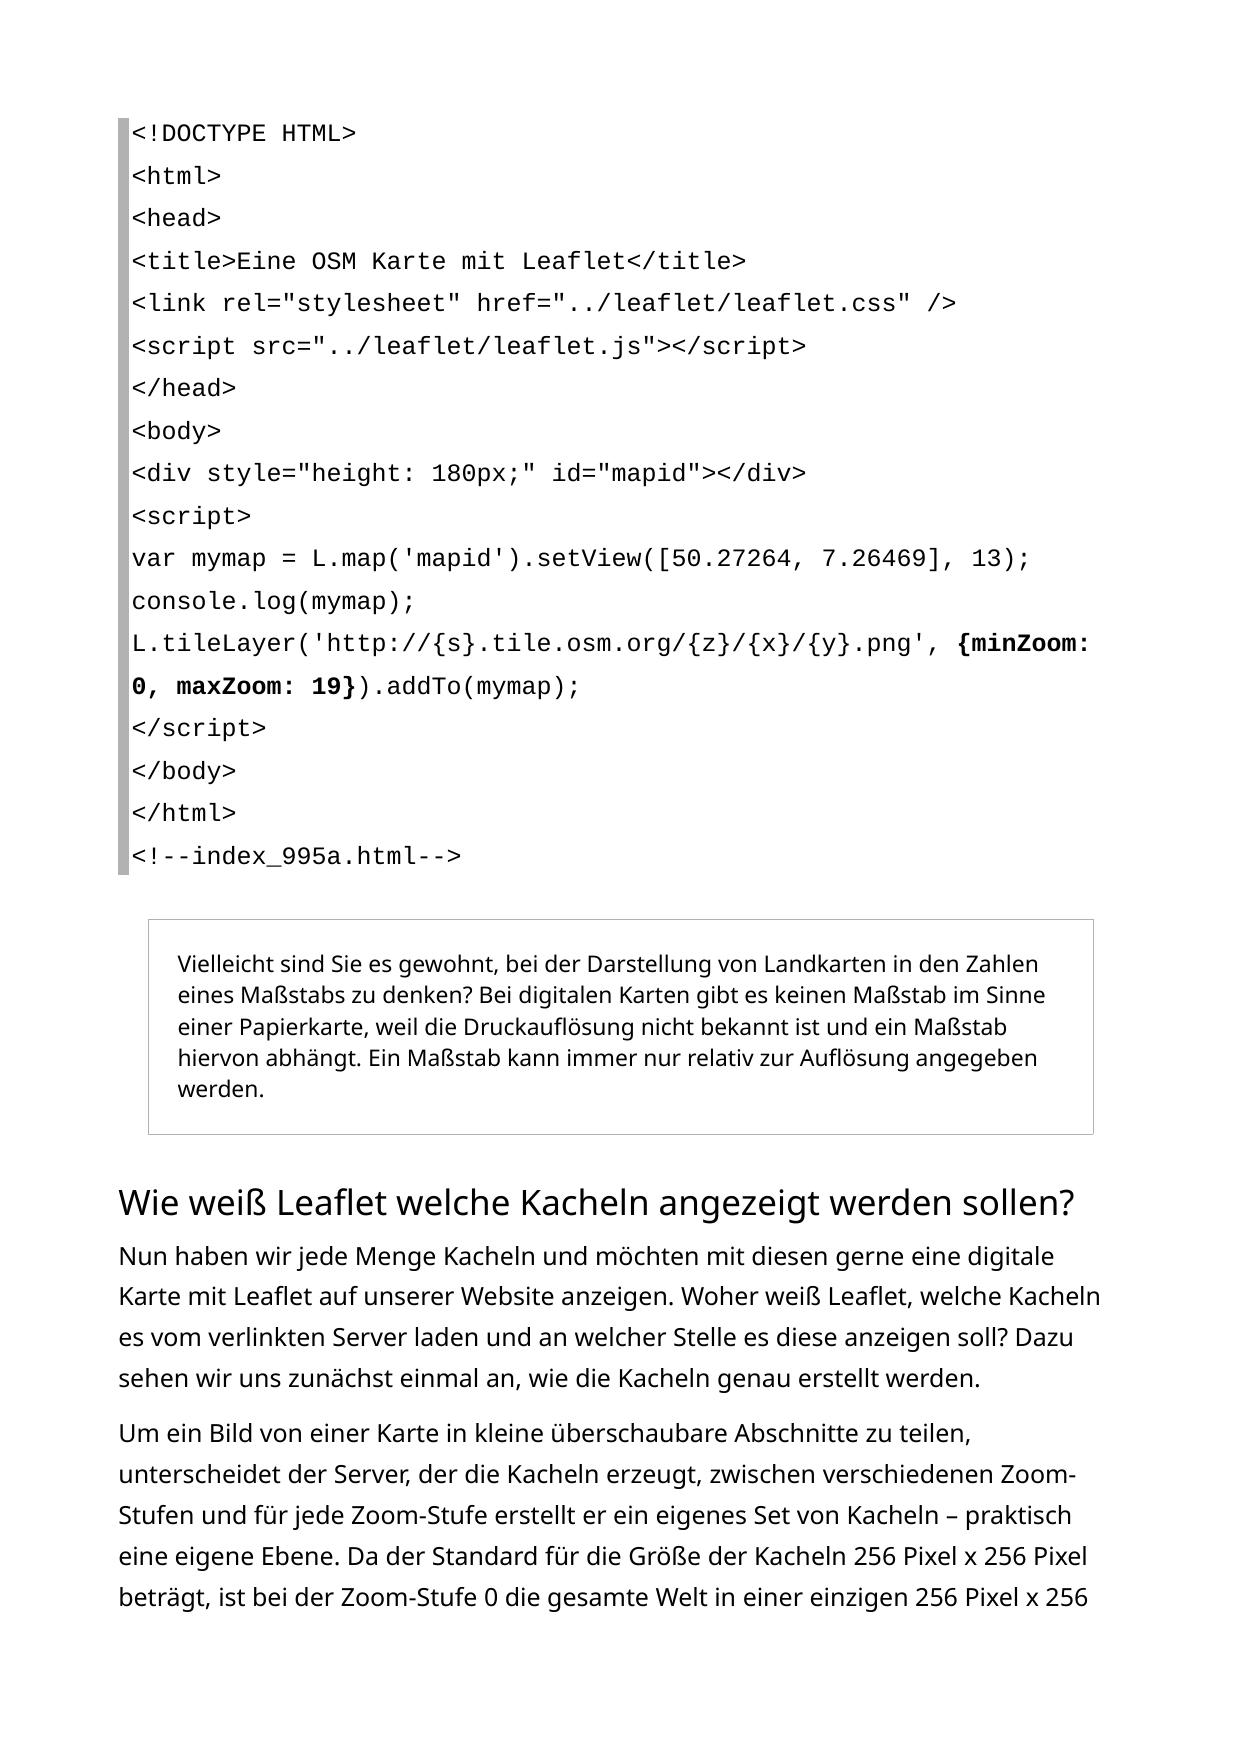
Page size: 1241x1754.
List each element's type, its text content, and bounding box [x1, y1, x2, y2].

text <script> [129, 501, 1122, 532]
text </head> [129, 373, 1122, 404]
text <head> [129, 203, 1122, 234]
text <div style="height: 180px;" id="mapid"></div> [129, 458, 1122, 489]
text <title>Eine OSM Karte mit Leaflet</title> [129, 246, 1122, 277]
subtitle Wie weiß Leaflet welche Kacheln angezeigt werden sollen? [118, 1178, 1122, 1226]
text var mymap = L.map('mapid').setView([50.27264, 7.26469], 13); [129, 543, 1122, 574]
text <link rel="stylesheet" href="../leaflet/leaflet.css" /> [129, 288, 1122, 319]
text <!--index_995a.html--> [129, 841, 1122, 875]
text Um ein Bild von einer Karte in kleine überschaubare Abschnitte zu teilen, unterscheidet der Server, der die Kacheln erzeugt, zwischen verschiedenen Zoom-Stufen und für jede Zoom-Stufe erstellt er ein eigenes Set von Kacheln – praktisch eine eigene Ebene. Da der Standard für die Größe der Kacheln 256 Pixel x 256 Pixel beträgt, ist bei der Zoom-Stufe 0 die gesamte Welt in einer einzigen 256 Pixel x 256 [118, 1416, 1122, 1613]
text <!DOCTYPE HTML> [129, 118, 1122, 149]
text </html> [129, 798, 1122, 829]
text <html> [129, 161, 1122, 192]
text Vielleicht sind Sie es gewohnt, bei der Darstellung von Landkarten in den Zahlen eines Maßstabs zu denken? Bei digitalen Karten gibt es keinen Maßstab im Sinne einer Papierkarte, weil die Druckauflösung nicht bekannt ist und ein Maßstab hiervon abhängt. Ein Maßstab kann immer nur relativ zur Auflösung angegeben werden. [149, 920, 1093, 1134]
text console.log(mymap); [129, 586, 1122, 617]
text </script> [129, 713, 1122, 744]
text </body> [129, 756, 1122, 787]
text <body> [129, 416, 1122, 447]
text L.tileLayer('http://{s}.tile.osm.org/{z}/{x}/{y}.png', {minZoom: 0, maxZoom: 19}).addTo(mymap); [129, 628, 1122, 702]
text <script src="../leaflet/leaflet.js"></script> [129, 331, 1122, 362]
text Nun haben wir jede Menge Kacheln und möchten mit diesen gerne eine digitale Karte mit Leaflet auf unserer Website anzeigen. Woher weiß Leaflet, welche Kacheln es vom verlinkten Server laden und an welcher Stelle es diese anzeigen soll? Dazu sehen wir uns zunächst einmal an, wie die Kacheln genau erstellt werden. [118, 1238, 1122, 1395]
